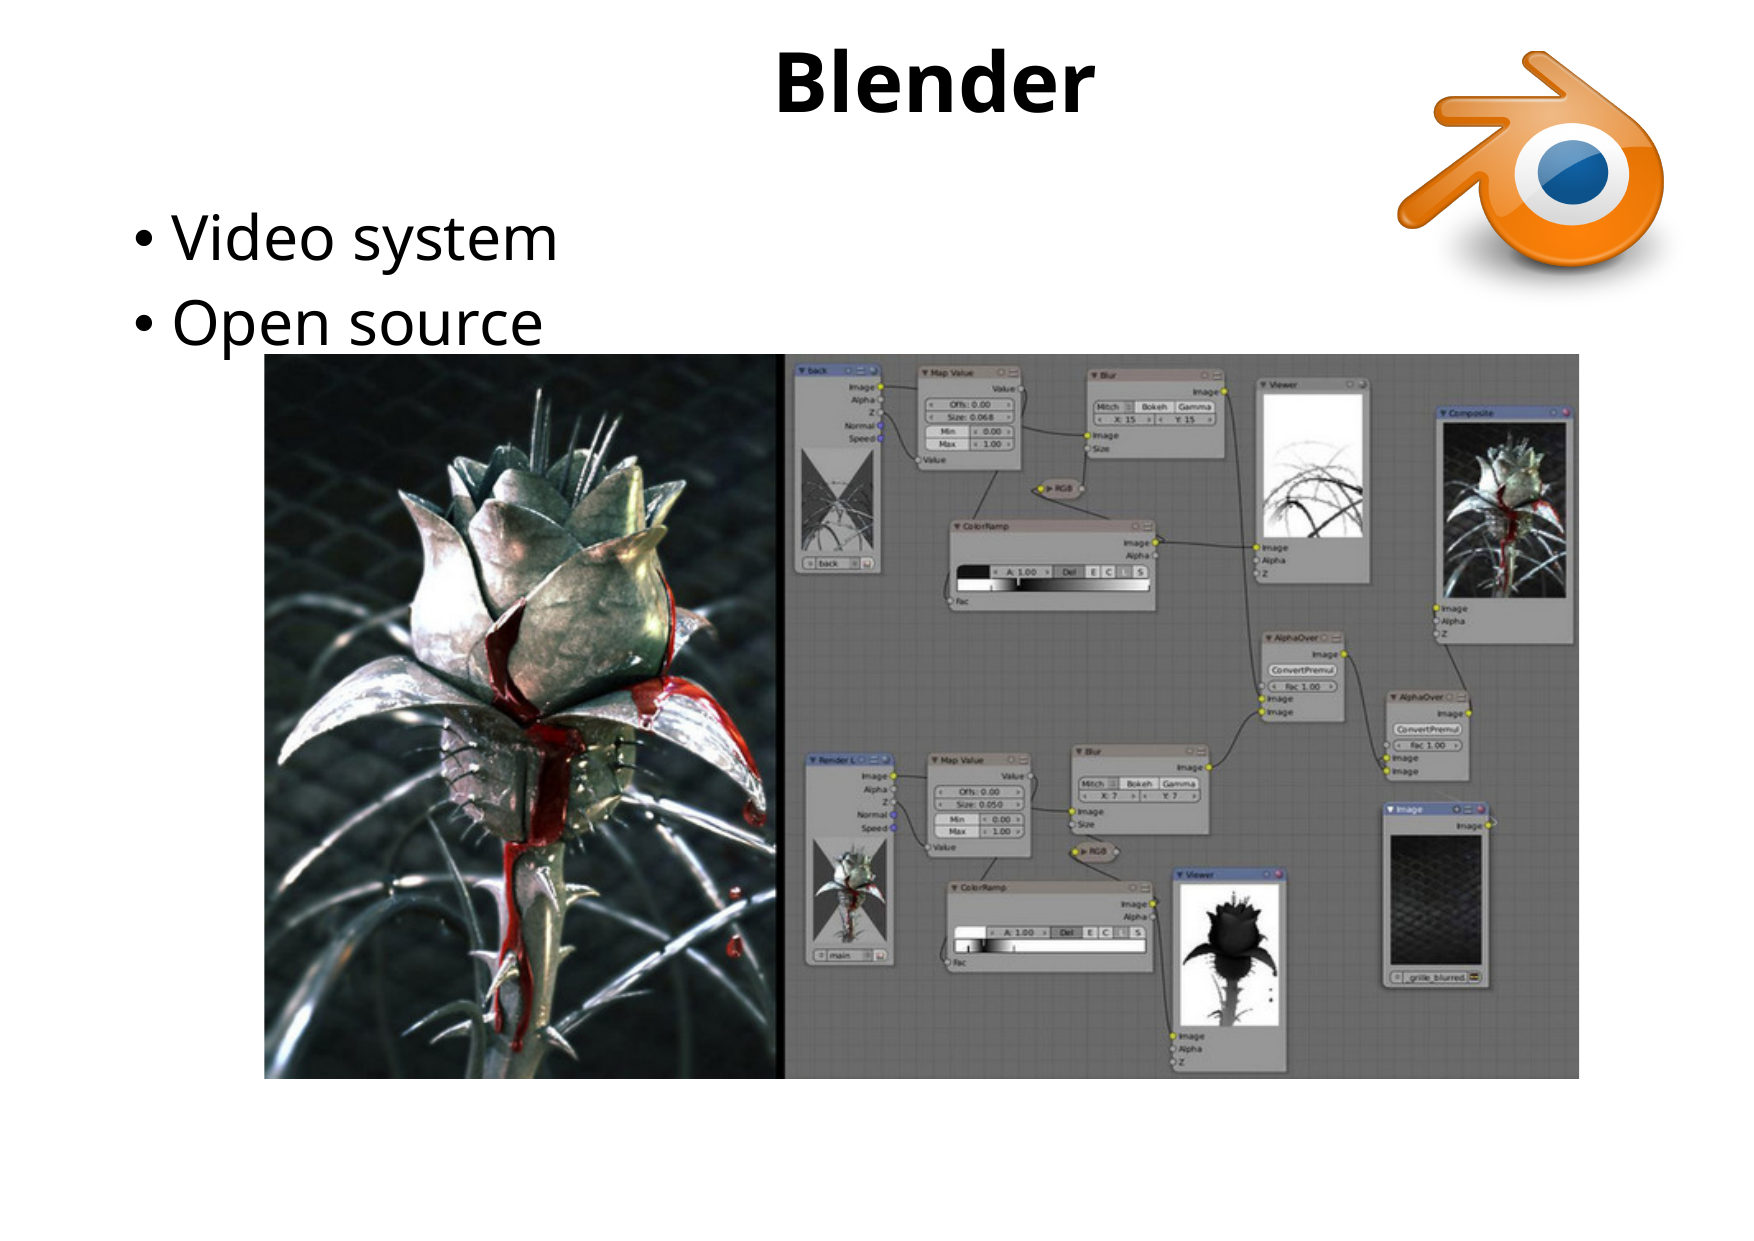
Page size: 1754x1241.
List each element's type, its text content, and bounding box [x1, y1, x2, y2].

picture [264, 354, 1580, 1079]
picture [1397, 51, 1694, 314]
list Blender [133, 23, 1699, 137]
list Video system [133, 194, 1397, 279]
list Open source [133, 279, 1699, 364]
list [1694, 194, 1699, 279]
